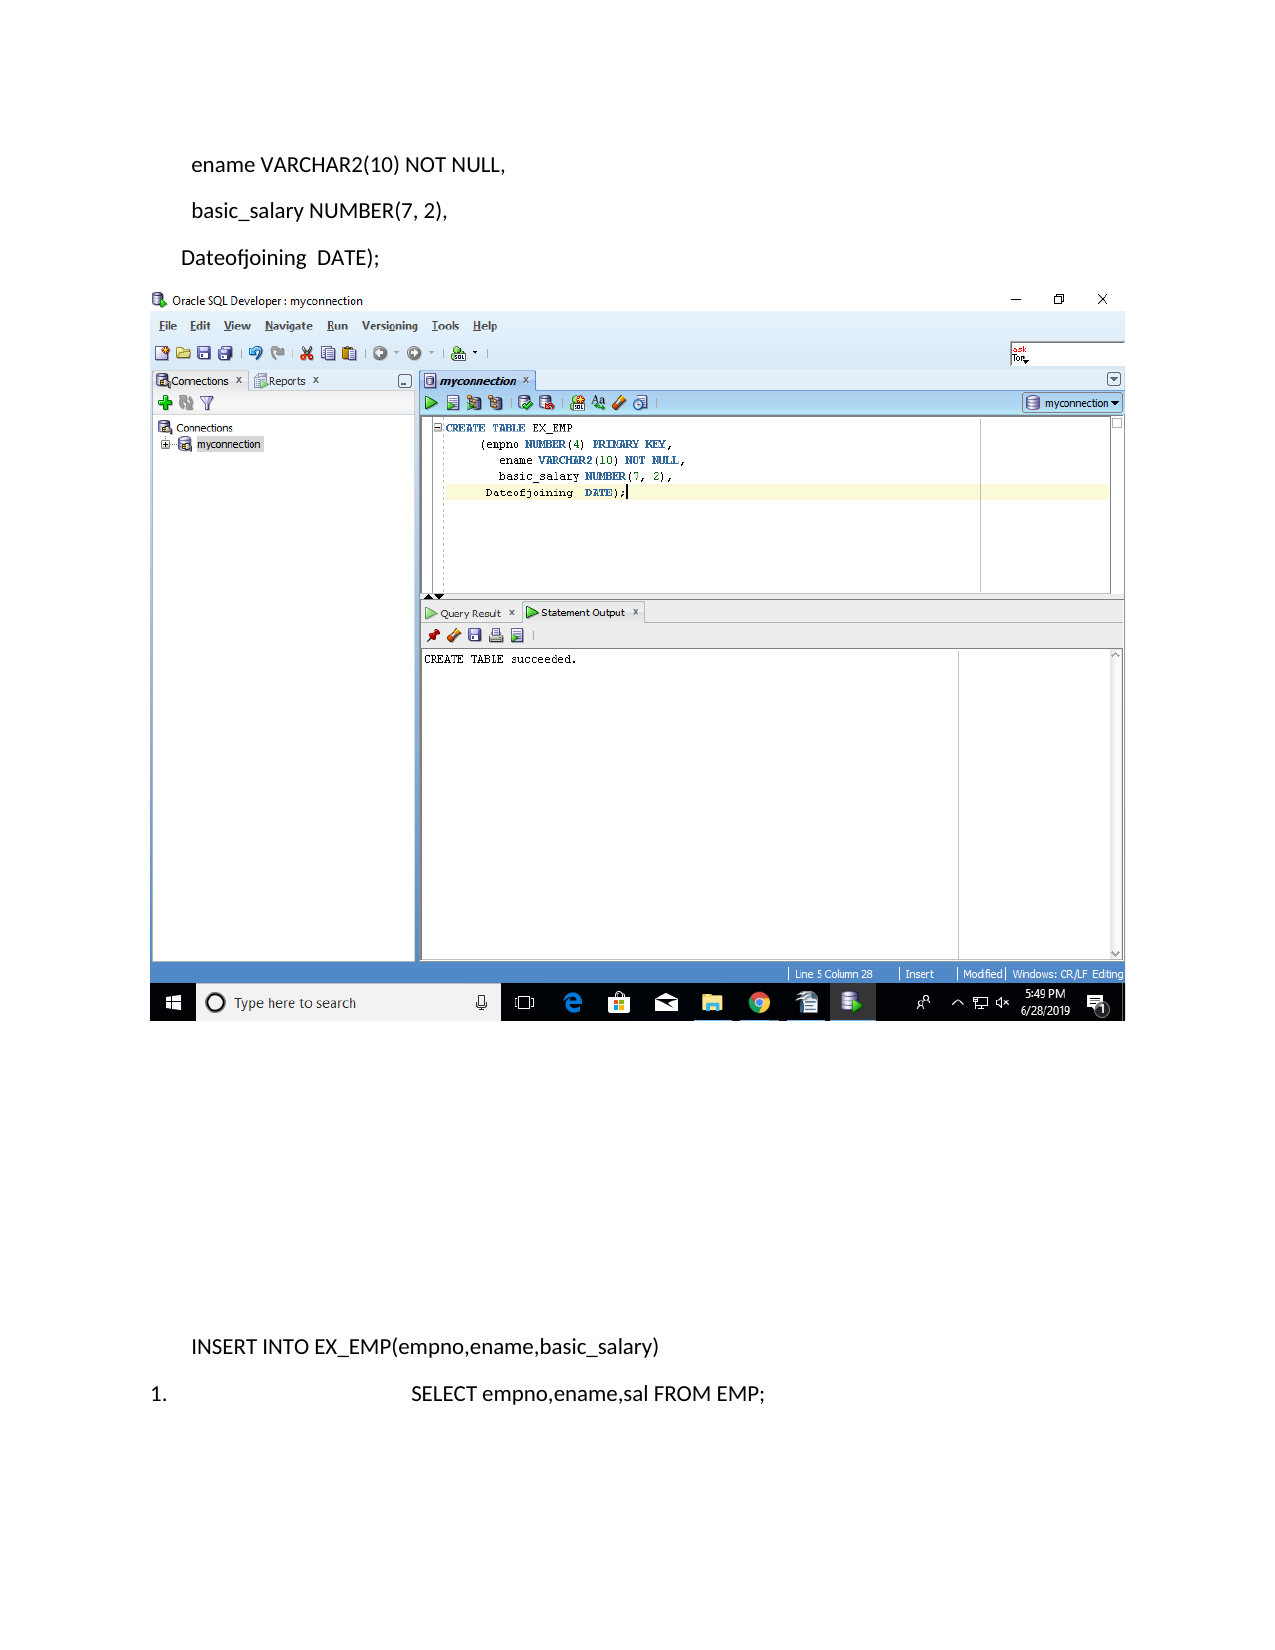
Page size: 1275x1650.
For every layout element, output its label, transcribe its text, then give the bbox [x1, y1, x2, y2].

list Dateofjoining DATE); [150, 243, 1125, 271]
list basic_salary NUMBER(7, 2), [150, 197, 1125, 224]
list INSERT INTO EX_EMP(empno,ename,basic_salary) [150, 1332, 1125, 1360]
list ename VARCHAR2(10) NOT NULL, [150, 150, 1125, 178]
list SELECT empno,ename,sal FROM EMP; [150, 1379, 1125, 1407]
picture [150, 289, 1125, 1021]
